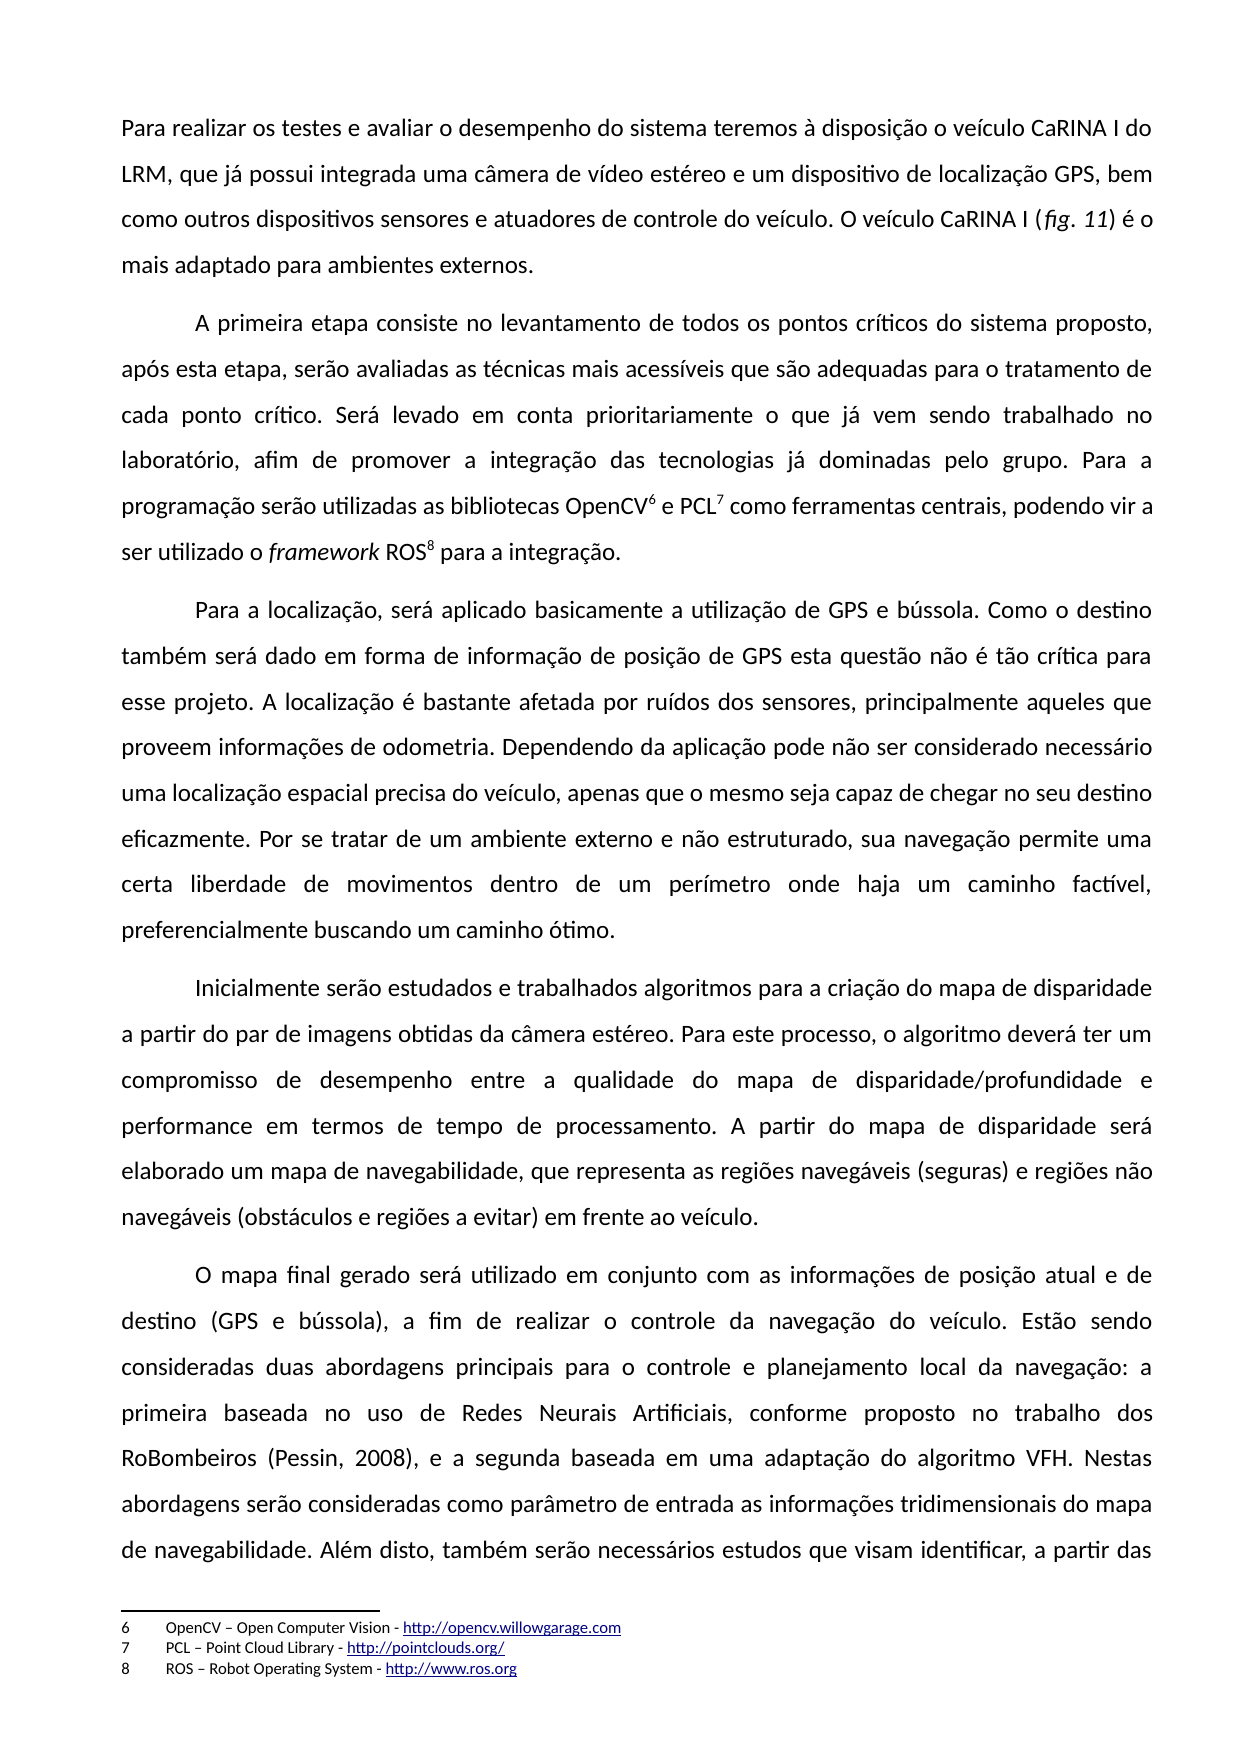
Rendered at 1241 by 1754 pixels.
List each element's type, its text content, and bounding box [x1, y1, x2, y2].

text OpenCV – Open Computer Vision - http://opencv.willowgarage.com [121, 1617, 1154, 1638]
text Inicialmente serão estudados e trabalhados algoritmos para a criação do mapa de disparidade a partir do par de imagens obtidas da câmera estéreo. Para este processo, o algoritmo deverá ter um compromisso de desempenho entre a qualidade do mapa de disparidade/profundidade e performance em termos de tempo de processamento. A partir do mapa de disparidade será elaborado um mapa de navegabilidade, que representa as regiões navegáveis (seguras) e regiões não navegáveis (obstáculos e regiões a evitar) em frente ao veículo. [121, 973, 1154, 1232]
text A primeira etapa consiste no levantamento de todos os pontos críticos do sistema proposto, após esta etapa, serão avaliadas as técnicas mais acessíveis que são adequadas para o tratamento de cada ponto crítico. Será levado em conta prioritariamente o que já vem sendo trabalhado no laboratório, afim de promover a integração das tecnologias já dominadas pelo grupo. Para a programação serão utilizadas as bibliotecas OpenCV e PCL como ferramentas centrais, podendo vir a ser utilizado o framework ROS para a integração. [121, 307, 1154, 567]
text Para a localização, será aplicado basicamente a utilização de GPS e bússola. Como o destino também será dado em forma de informação de posição de GPS esta questão não é tão crítica para esse projeto. A localização é bastante afetada por ruídos dos sensores, principalmente aqueles que proveem informações de odometria. Dependendo da aplicação pode não ser considerado necessário uma localização espacial precisa do veículo, apenas que o mesmo seja capaz de chegar no seu destino eficazmente. Por se tratar de um ambiente externo e não estruturado, sua navegação permite uma certa liberdade de movimentos dentro de um perímetro onde haja um caminho factível, preferencialmente buscando um caminho ótimo. [121, 594, 1154, 945]
text PCL – Point Cloud Library - http://pointclouds.org/ [121, 1638, 1154, 1658]
text O mapa final gerado será utilizado em conjunto com as informações de posição atual e de destino (GPS e bússola), a fim de realizar o controle da navegação do veículo. Estão sendo consideradas duas abordagens principais para o controle e planejamento local da navegação: a primeira baseada no uso de Redes Neurais Artificiais, conforme proposto no trabalho dos RoBombeiros (Pessin, 2008), e a segunda baseada em uma adaptação do algoritmo VFH. Nestas abordagens serão consideradas como parâmetro de entrada as informações tridimensionais do mapa de navegabilidade. Além disto, também serão necessários estudos que visam identificar, a partir das [121, 1259, 1154, 1564]
text Para realizar os testes e avaliar o desempenho do sistema teremos à disposição o veículo CaRINA I do LRM, que já possui integrada uma câmera de vídeo estéreo e um dispositivo de localização GPS, bem como outros dispositivos sensores e atuadores de controle do veículo. O veículo CaRINA I (fig. 11) é o mais adaptado para ambientes externos. [121, 112, 1154, 280]
text ROS – Robot Operating System - http://www.ros.org [121, 1658, 1154, 1678]
